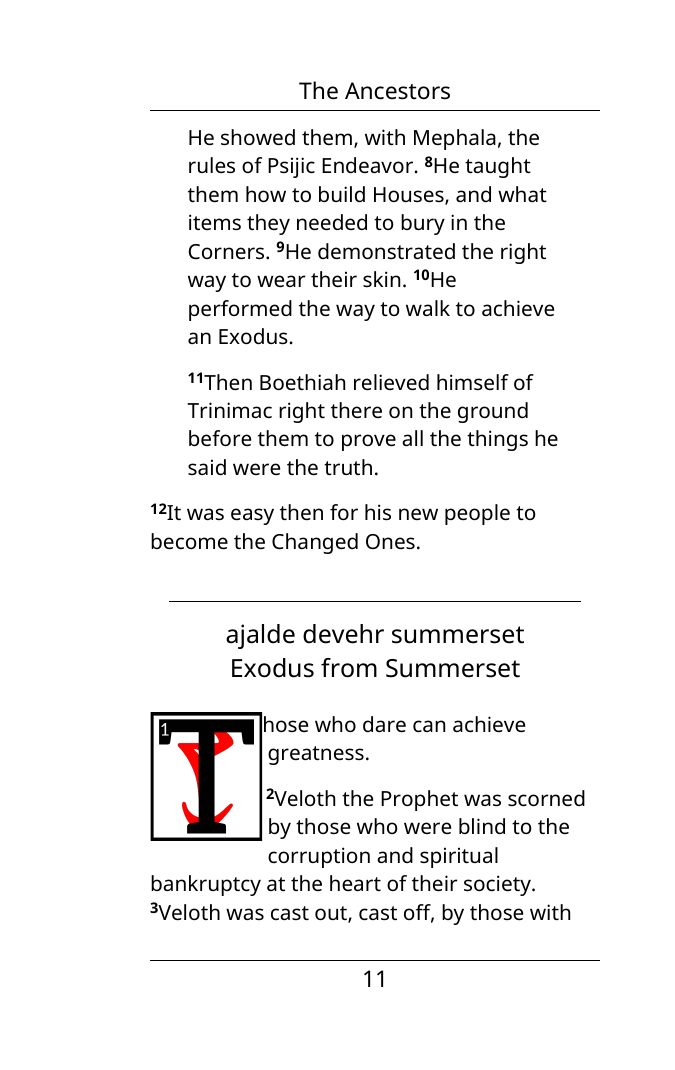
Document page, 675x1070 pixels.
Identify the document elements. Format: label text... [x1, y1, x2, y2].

text greatness. [263, 738, 600, 767]
text by those who were blind to the [263, 812, 600, 841]
text 12It was easy then for his new people to become the Changed Ones. [150, 498, 600, 555]
text He showed them, with Mephala, the rules of Psijic Endeavor. 8He taught them how to build Houses, and what items they needed to bury in the Corners. 9He demonstrated the right way to wear their skin. 10He performed the way to walk to achieve an Exodus. [187, 123, 562, 351]
text Exodus from Summerset [150, 650, 600, 684]
text 11Then Boethiah relieved himself of Trinimac right there on the ground before them to prove all the things he said were the truth. [187, 368, 562, 481]
text hose who dare can achieve [150, 710, 600, 738]
text 2Veloth the Prophet was scorned [263, 784, 600, 812]
text corruption and spiritual bankruptcy at the heart of their society. 3Veloth was cast out, cast off, by those with [150, 841, 600, 926]
text ajalde devehr summerset [150, 616, 600, 650]
picture [150, 712, 263, 841]
